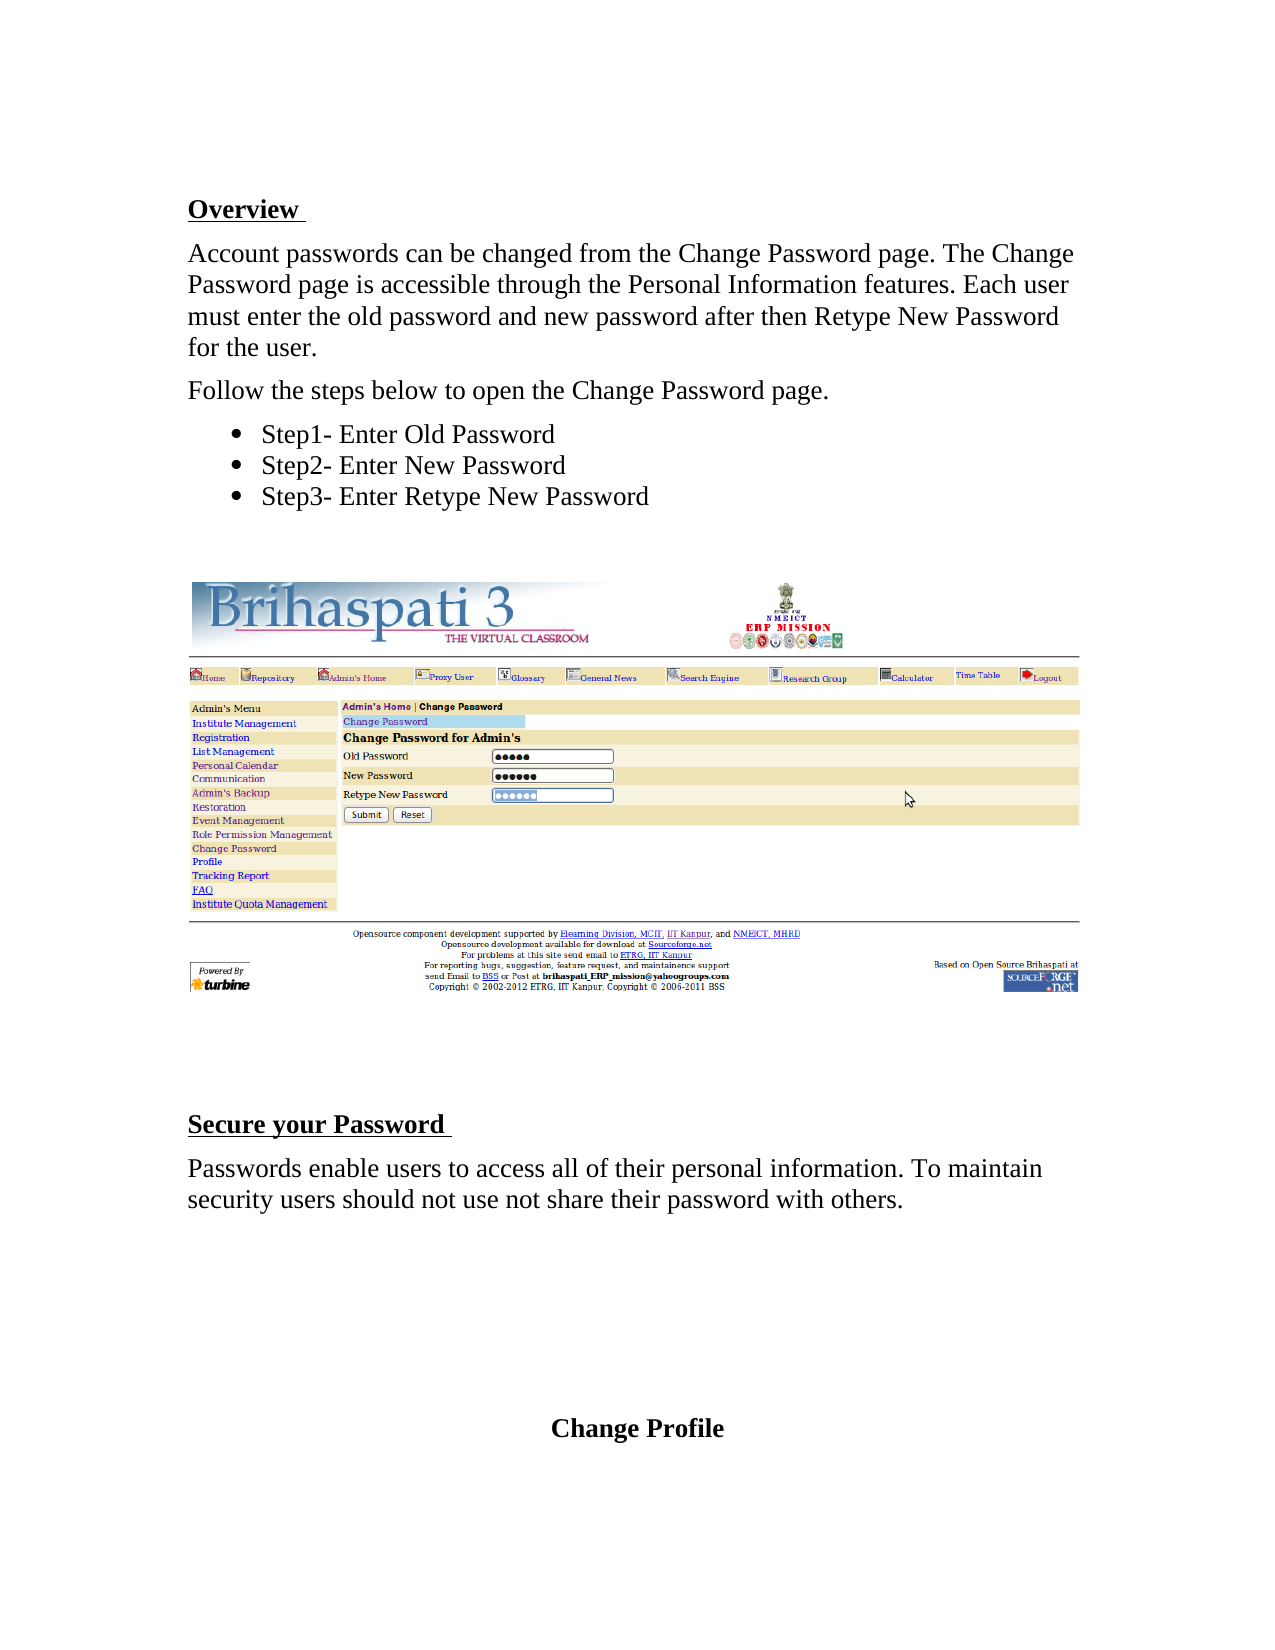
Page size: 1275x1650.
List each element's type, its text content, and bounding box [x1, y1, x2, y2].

text Account passwords can be changed from the Change Password page. The Change Password page is accessible through the Personal Information features. Each user must enter the old password and new password after then Retype New Password for the user. [187, 237, 1087, 362]
text Secure your Password [187, 1109, 1087, 1140]
picture [189, 582, 1086, 1020]
text Follow the steps below to open the Change Password page. [187, 374, 1087, 406]
list Step1- Enter Old Password [232, 418, 1087, 449]
text Passwords enable users to access all of their personal information. To maintain security users should not use not share their password with others. [187, 1152, 1087, 1214]
list Step3- Enter Retype New Password [232, 481, 1087, 512]
text Change Profile [187, 1412, 1087, 1443]
list Step2- Enter New Password [232, 449, 1087, 481]
text Overview [187, 194, 1087, 225]
